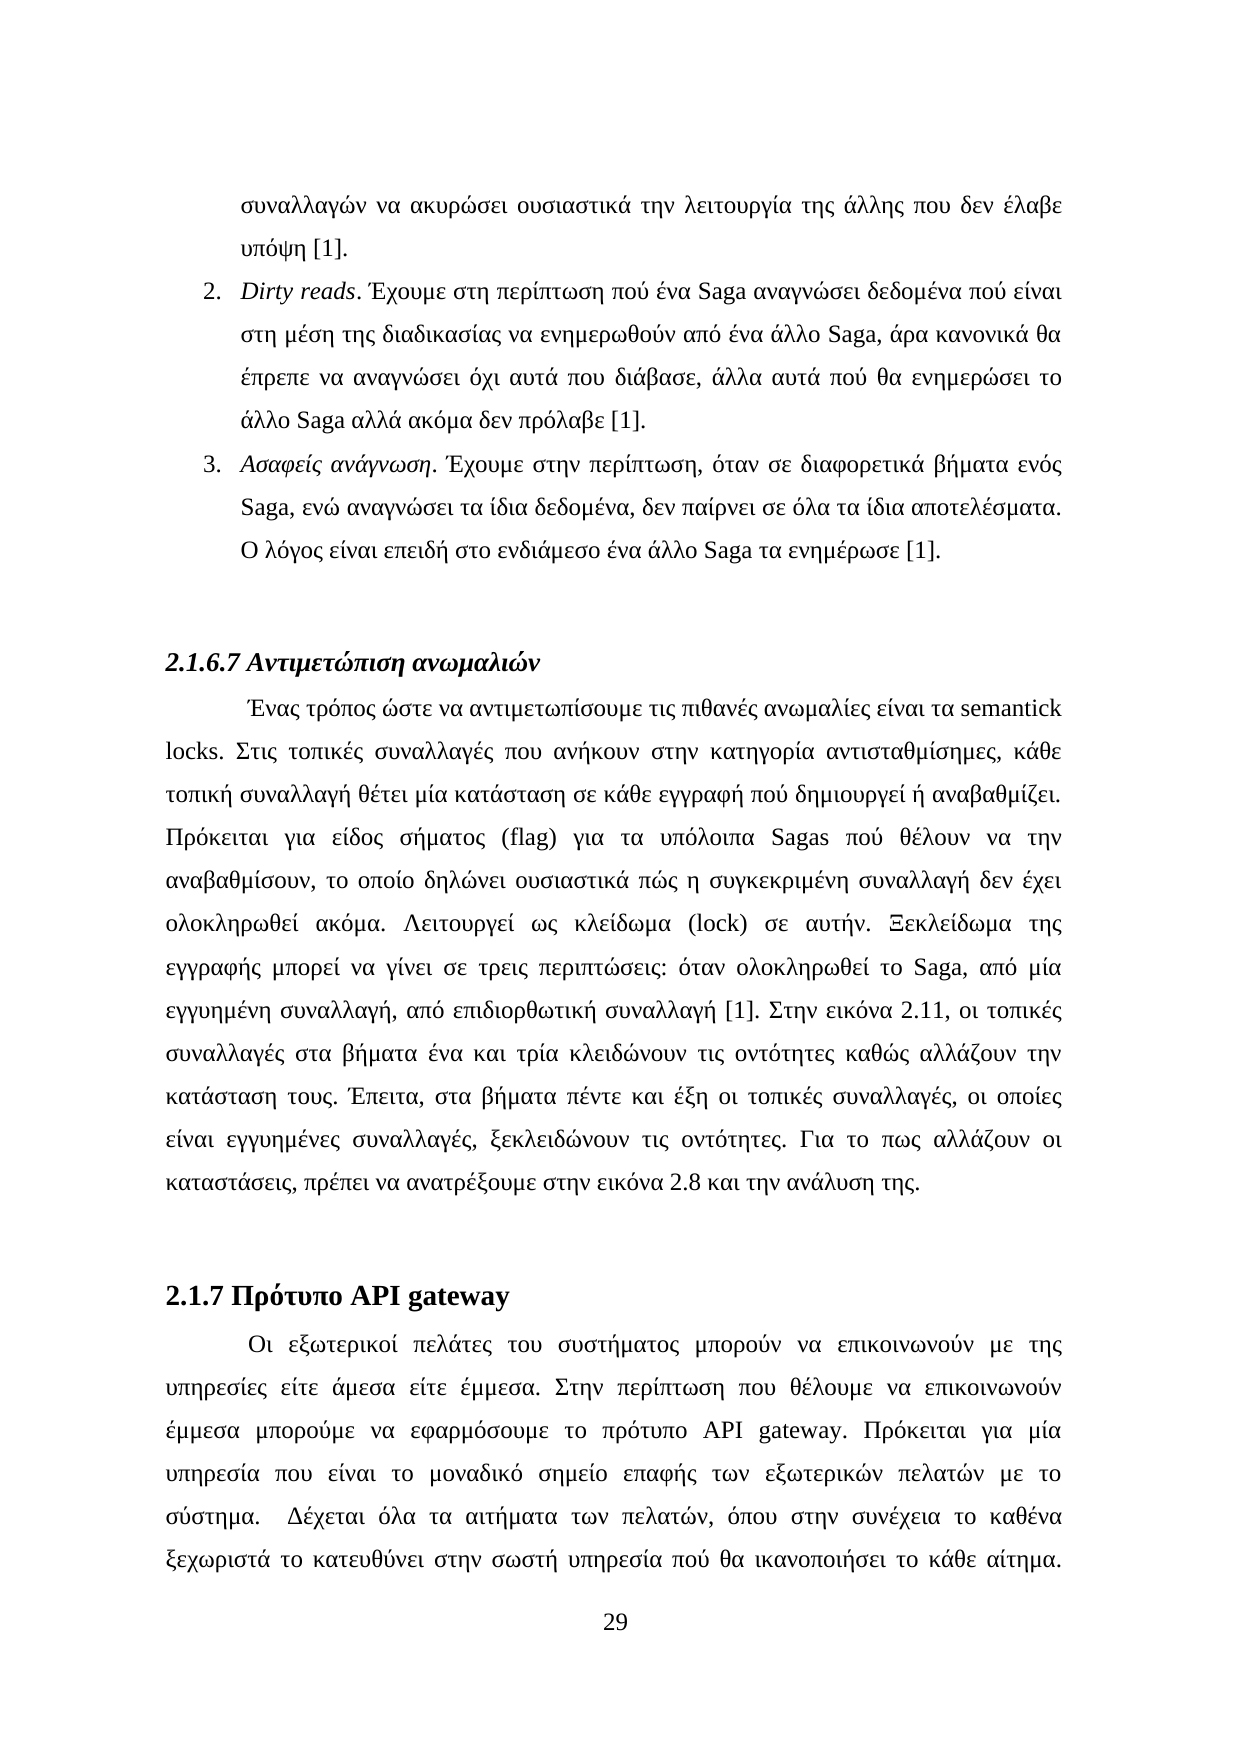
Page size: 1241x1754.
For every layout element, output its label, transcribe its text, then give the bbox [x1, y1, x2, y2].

subtitle 2.1.7 Πρότυπο API gateway [165, 1278, 1063, 1312]
list Dirty reads. Έχουμε στη περίπτωση πού ένα Saga αναγνώσει δεδομένα πού είναι στη μέση της διαδικασίας να ενημερωθούν από ένα άλλο Saga, άρα κανονικά θα έπρεπε να αναγνώσει όχι αυτά που διάβασε, άλλα αυτά πού θα ενημερώσει το άλλο Saga αλλά ακόμα δεν πρόλαβε [1]. [203, 276, 1063, 434]
text Οι εξωτερικοί πελάτες του συστήματος μπορούν να επικοινωνούν με της υπηρεσίες είτε άμεσα είτε έμμεσα. Στην περίπτωση που θέλουμε να επικοινωνούν έμμεσα μπορούμε να εφαρμόσουμε το πρότυπο API gateway. Πρόκειται για μία υπηρεσία που είναι το μοναδικό σημείο επαφής των εξωτερικών πελατών με το σύστημα. Δέχεται όλα τα αιτήματα των πελατών, όπου στην συνέχεια το καθένα ξεχωριστά το κατευθύνει στην σωστή υπηρεσία πού θα ικανοποιήσει το κάθε αίτημα. [165, 1329, 1063, 1573]
subtitle 2.1.6.7 Αντιμετώπιση ανωμαλιών [165, 646, 1063, 677]
list συναλλαγών να ακυρώσει ουσιαστικά την λειτουργία της άλλης που δεν έλαβε υπόψη [1]. [203, 190, 1063, 262]
list Ασαφείς ανάγνωση. Έχουμε στην περίπτωση, όταν σε διαφορετικά βήματα ενός Saga, ενώ αναγνώσει τα ίδια δεδομένα, δεν παίρνει σε όλα τα ίδια αποτελέσματα. Ο λόγος είναι επειδή στο ενδιάμεσο ένα άλλο Saga τα ενημέρωσε [1]. [203, 449, 1063, 564]
text Ένας τρόπος ώστε να αντιμετωπίσουμε τις πιθανές ανωμαλίες είναι τα semantick locks. Στις τοπικές συναλλαγές που ανήκουν στην κατηγορία αντισταθμίσημες, κάθε τοπική συναλλαγή θέτει μία κατάσταση σε κάθε εγγραφή πού δημιουργεί ή αναβαθμίζει. Πρόκειται για είδος σήματος (flag) για τα υπόλοιπα Sagas πού θέλουν να την αναβαθμίσουν, το οποίο δηλώνει ουσιαστικά πώς η συγκεκριμένη συναλλαγή δεν έχει ολοκληρωθεί ακόμα. Λειτουργεί ως κλείδωμα (lock) σε αυτήν. Ξεκλείδωμα της εγγραφής μπορεί να γίνει σε τρεις περιπτώσεις: όταν ολοκληρωθεί το Saga, από μία εγγυημένη συναλλαγή, από επιδιορθωτική συναλλαγή [1]. Στην εικόνα 2.11, οι τοπικές συναλλαγές στα βήματα ένα και τρία κλειδώνουν τις οντότητες καθώς αλλάζουν την κατάσταση τους. Έπειτα, στα βήματα πέντε και έξη οι τοπικές συναλλαγές, οι οποίες είναι εγγυημένες συναλλαγές, ξεκλειδώνουν τις οντότητες. Για το πως αλλάζουν οι καταστάσεις, πρέπει να ανατρέξουμε στην εικόνα 2.8 και την ανάλυση της. [165, 693, 1063, 1196]
